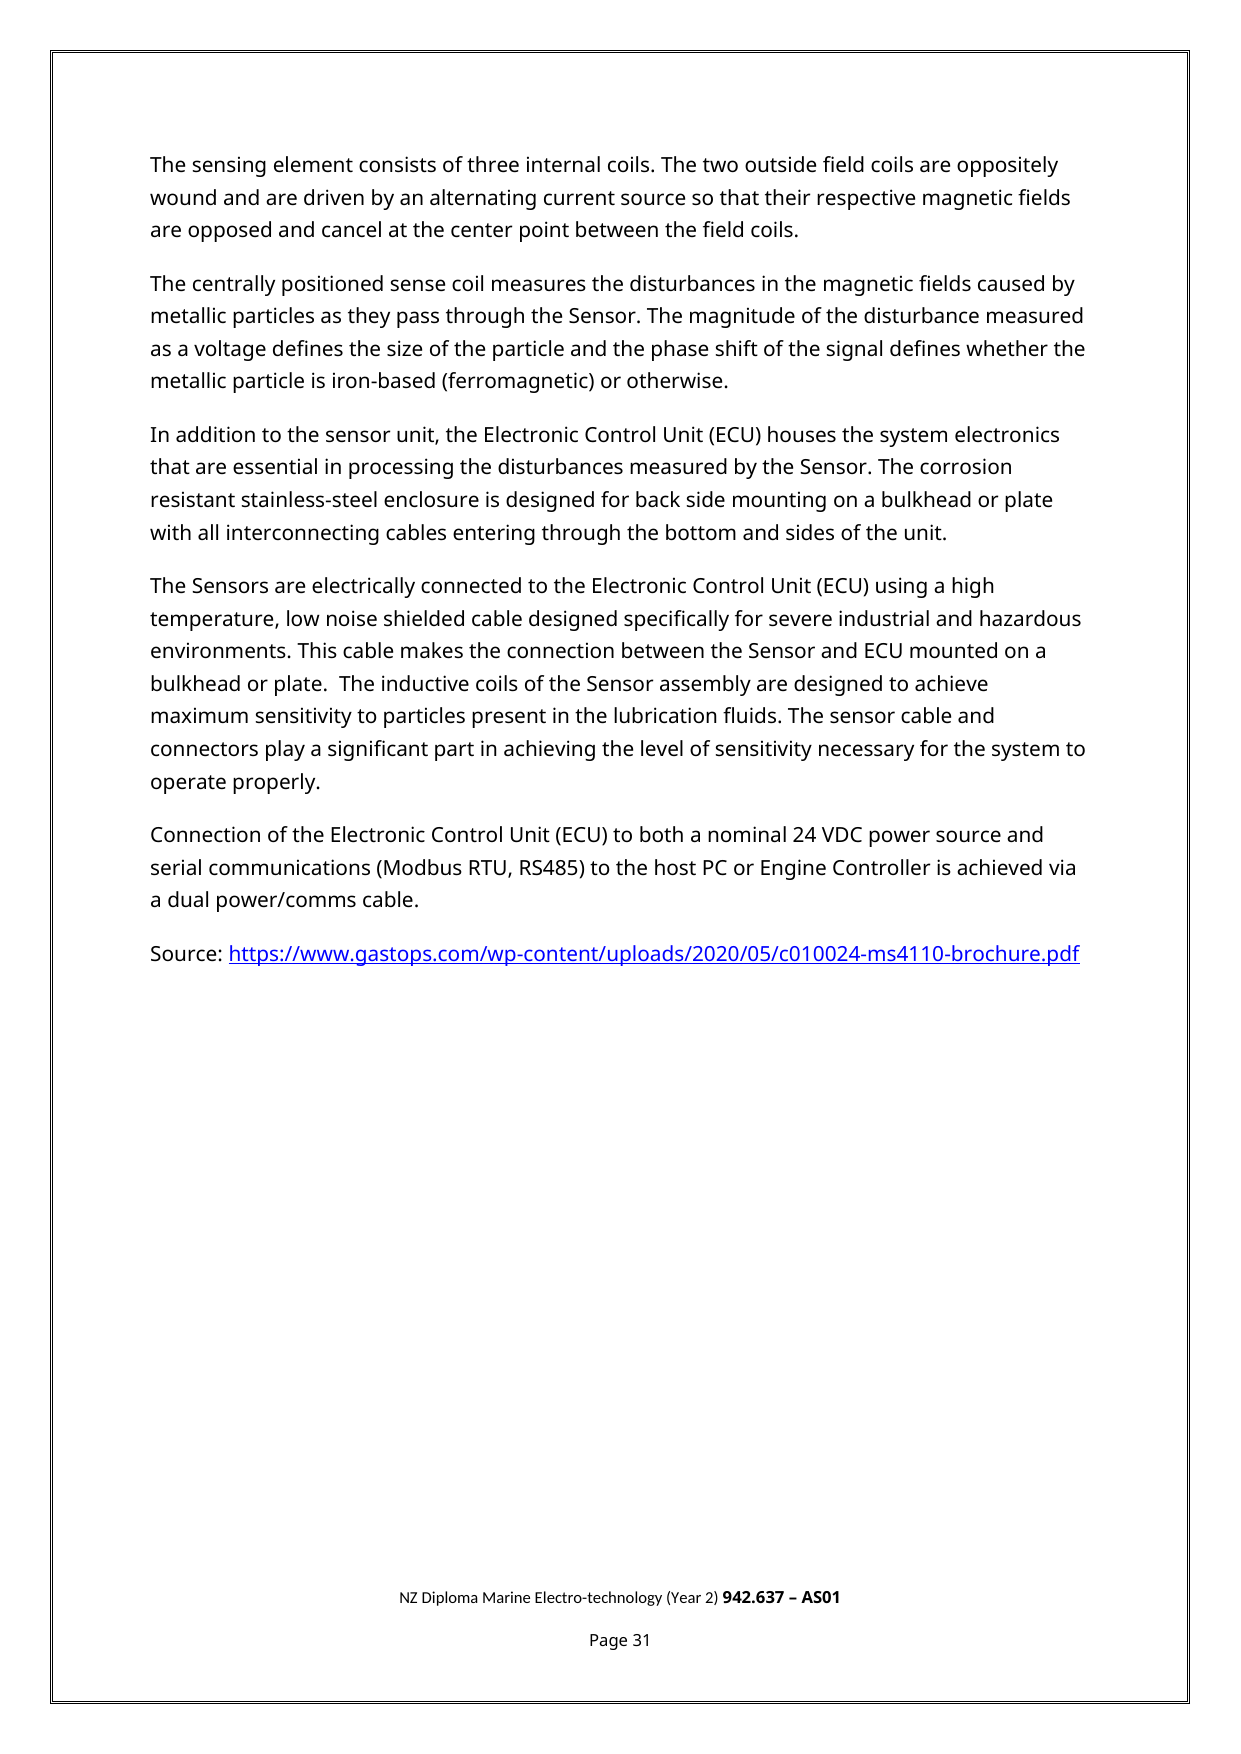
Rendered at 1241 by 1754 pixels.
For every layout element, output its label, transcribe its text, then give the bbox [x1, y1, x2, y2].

text Connection of the Electronic Control Unit (ECU) to both a nominal 24 VDC power source and serial communications (Modbus RTU, RS485) to the host PC or Engine Controller is achieved via a dual power/comms cable. [150, 820, 1090, 914]
text The centrally positioned sense coil measures the disturbances in the magnetic fields caused by metallic particles as they pass through the Sensor. The magnitude of the disturbance measured as a voltage defines the size of the particle and the phase shift of the signal defines whether the metallic particle is iron-based (ferromagnetic) or otherwise. [150, 269, 1090, 395]
text The Sensors are electrically connected to the Electronic Control Unit (ECU) using a high temperature, low noise shielded cable designed specifically for severe industrial and hazardous environments. This cable makes the connection between the Sensor and ECU mounted on a bulkhead or plate. The inductive coils of the Sensor assembly are designed to achieve maximum sensitivity to particles present in the lubrication fluids. The sensor cable and connectors play a significant part in achieving the level of sensitivity necessary for the system to operate properly. [150, 571, 1090, 795]
text The sensing element consists of three internal coils. The two outside field coils are oppositely wound and are driven by an alternating current source so that their respective magnetic fields are opposed and cancel at the center point between the field coils. [150, 150, 1090, 244]
text In addition to the sensor unit, the Electronic Control Unit (ECU) houses the system electronics that are essential in processing the disturbances measured by the Sensor. The corrosion resistant stainless-steel enclosure is designed for back side mounting on a bulkhead or plate with all interconnecting cables entering through the bottom and sides of the unit. [150, 420, 1090, 546]
text Source: https://www.gastops.com/wp-content/uploads/2020/05/c010024-ms4110-brochure.pdf [150, 939, 1090, 967]
